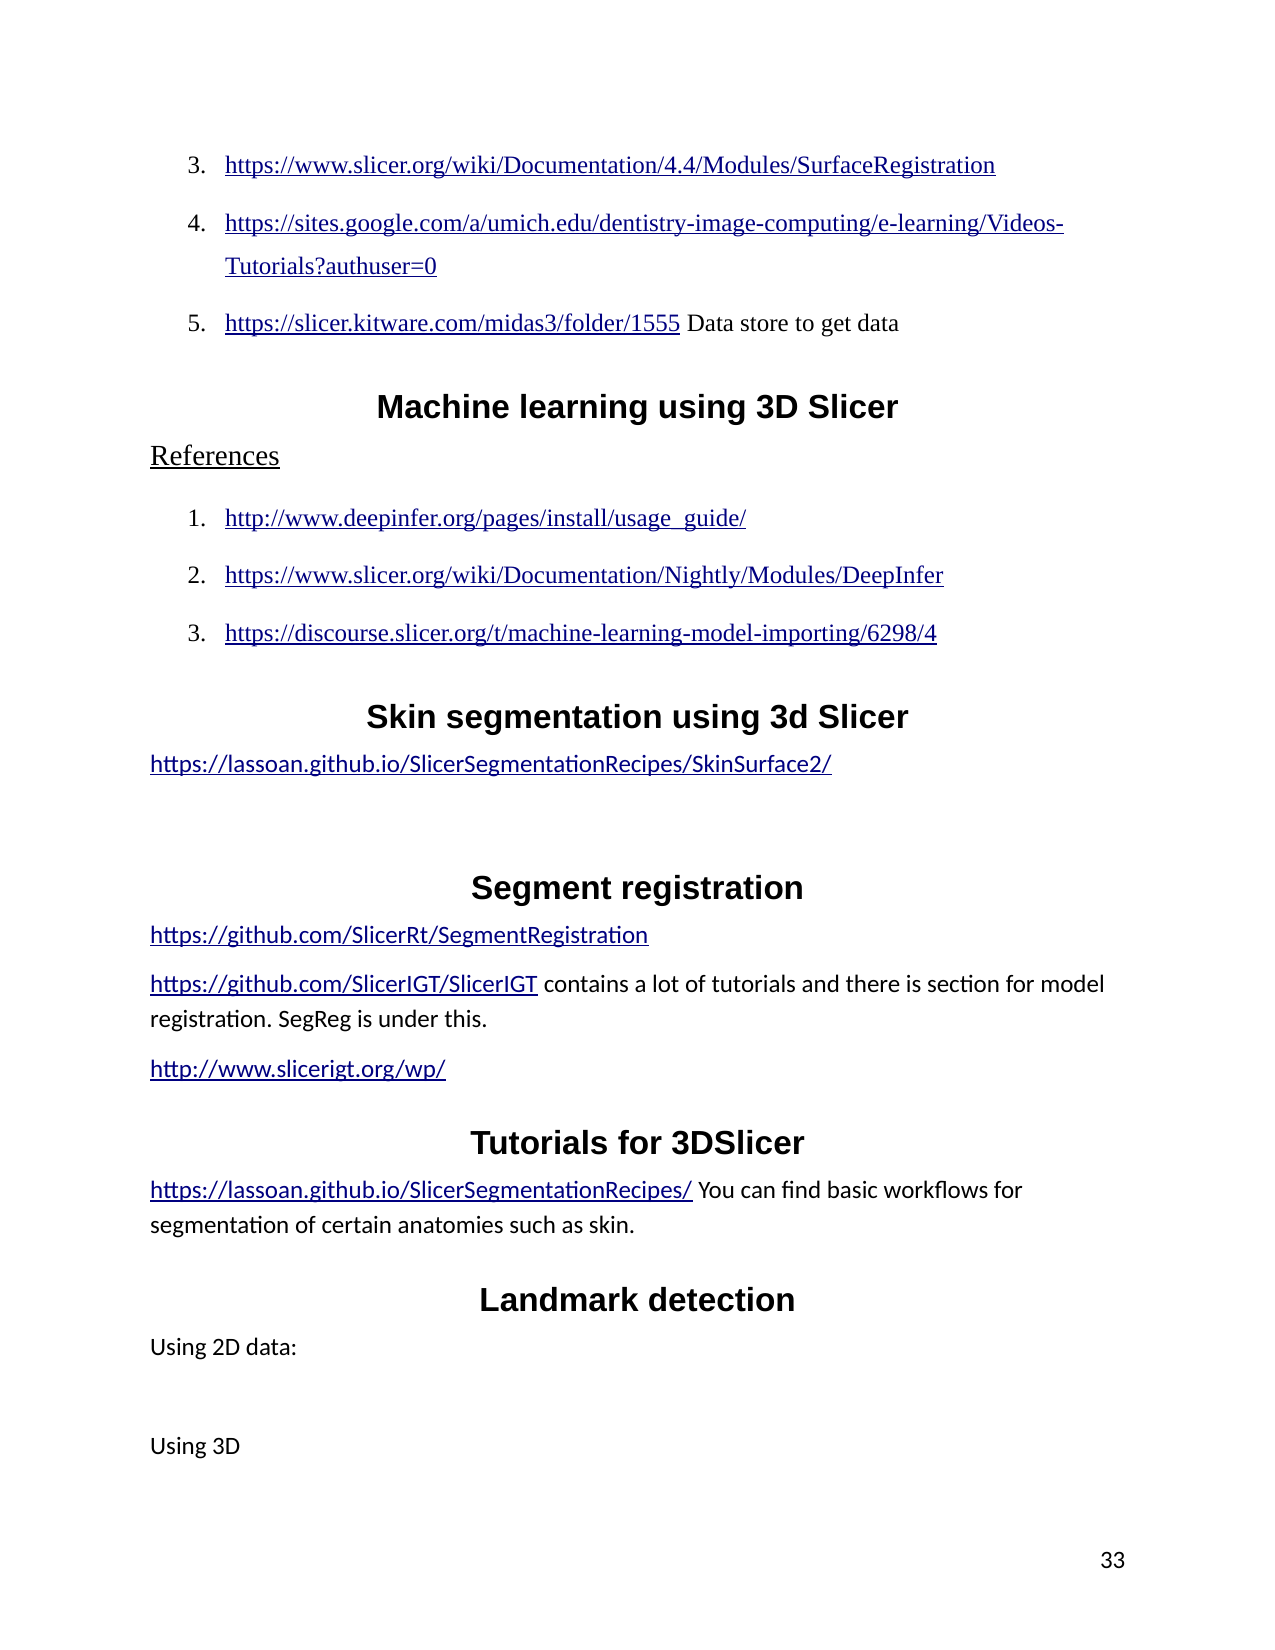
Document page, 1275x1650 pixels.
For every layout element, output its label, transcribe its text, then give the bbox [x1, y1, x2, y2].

subtitle Skin segmentation using 3d Slicer [150, 697, 1125, 735]
subtitle Tutorials for 3DSlicer [150, 1123, 1125, 1162]
text Using 3D [150, 1430, 1125, 1460]
text References [150, 438, 1125, 472]
list https://www.slicer.org/wiki/Documentation/Nightly/Modules/DeepInfer [187, 561, 1125, 589]
list https://www.slicer.org/wiki/Documentation/4.4/Modules/SurfaceRegistration [187, 150, 1125, 179]
list https://discourse.slicer.org/t/machine-learning-model-importing/6298/4 [187, 618, 1125, 647]
list http://www.deepinfer.org/pages/install/usage_guide/ [187, 503, 1125, 532]
list https://sites.google.com/a/umich.edu/dentistry-image-computing/e-learning/Videos-Tutorials?authuser=0 [187, 208, 1125, 279]
text https://lassoan.github.io/SlicerSegmentationRecipes/SkinSurface2/ [150, 748, 1125, 778]
text https://github.com/SlicerIGT/SlicerIGT contains a lot of tutorials and there is section for model registration. SegReg is under this. [150, 968, 1125, 1034]
text https://lassoan.github.io/SlicerSegmentationRecipes/ You can find basic workflows for segmentation of certain anatomies such as skin. [150, 1174, 1125, 1240]
list https://slicer.kitware.com/midas3/folder/1555 Data store to get data [187, 308, 1125, 337]
text http://www.slicerigt.org/wp/ [150, 1053, 1125, 1083]
subtitle Segment registration [150, 868, 1125, 906]
text Using 2D data: [150, 1331, 1125, 1361]
text https://github.com/SlicerRt/SegmentRegistration [150, 919, 1125, 949]
subtitle Landmark detection [150, 1280, 1125, 1318]
subtitle Machine learning using 3D Slicer [150, 387, 1125, 426]
